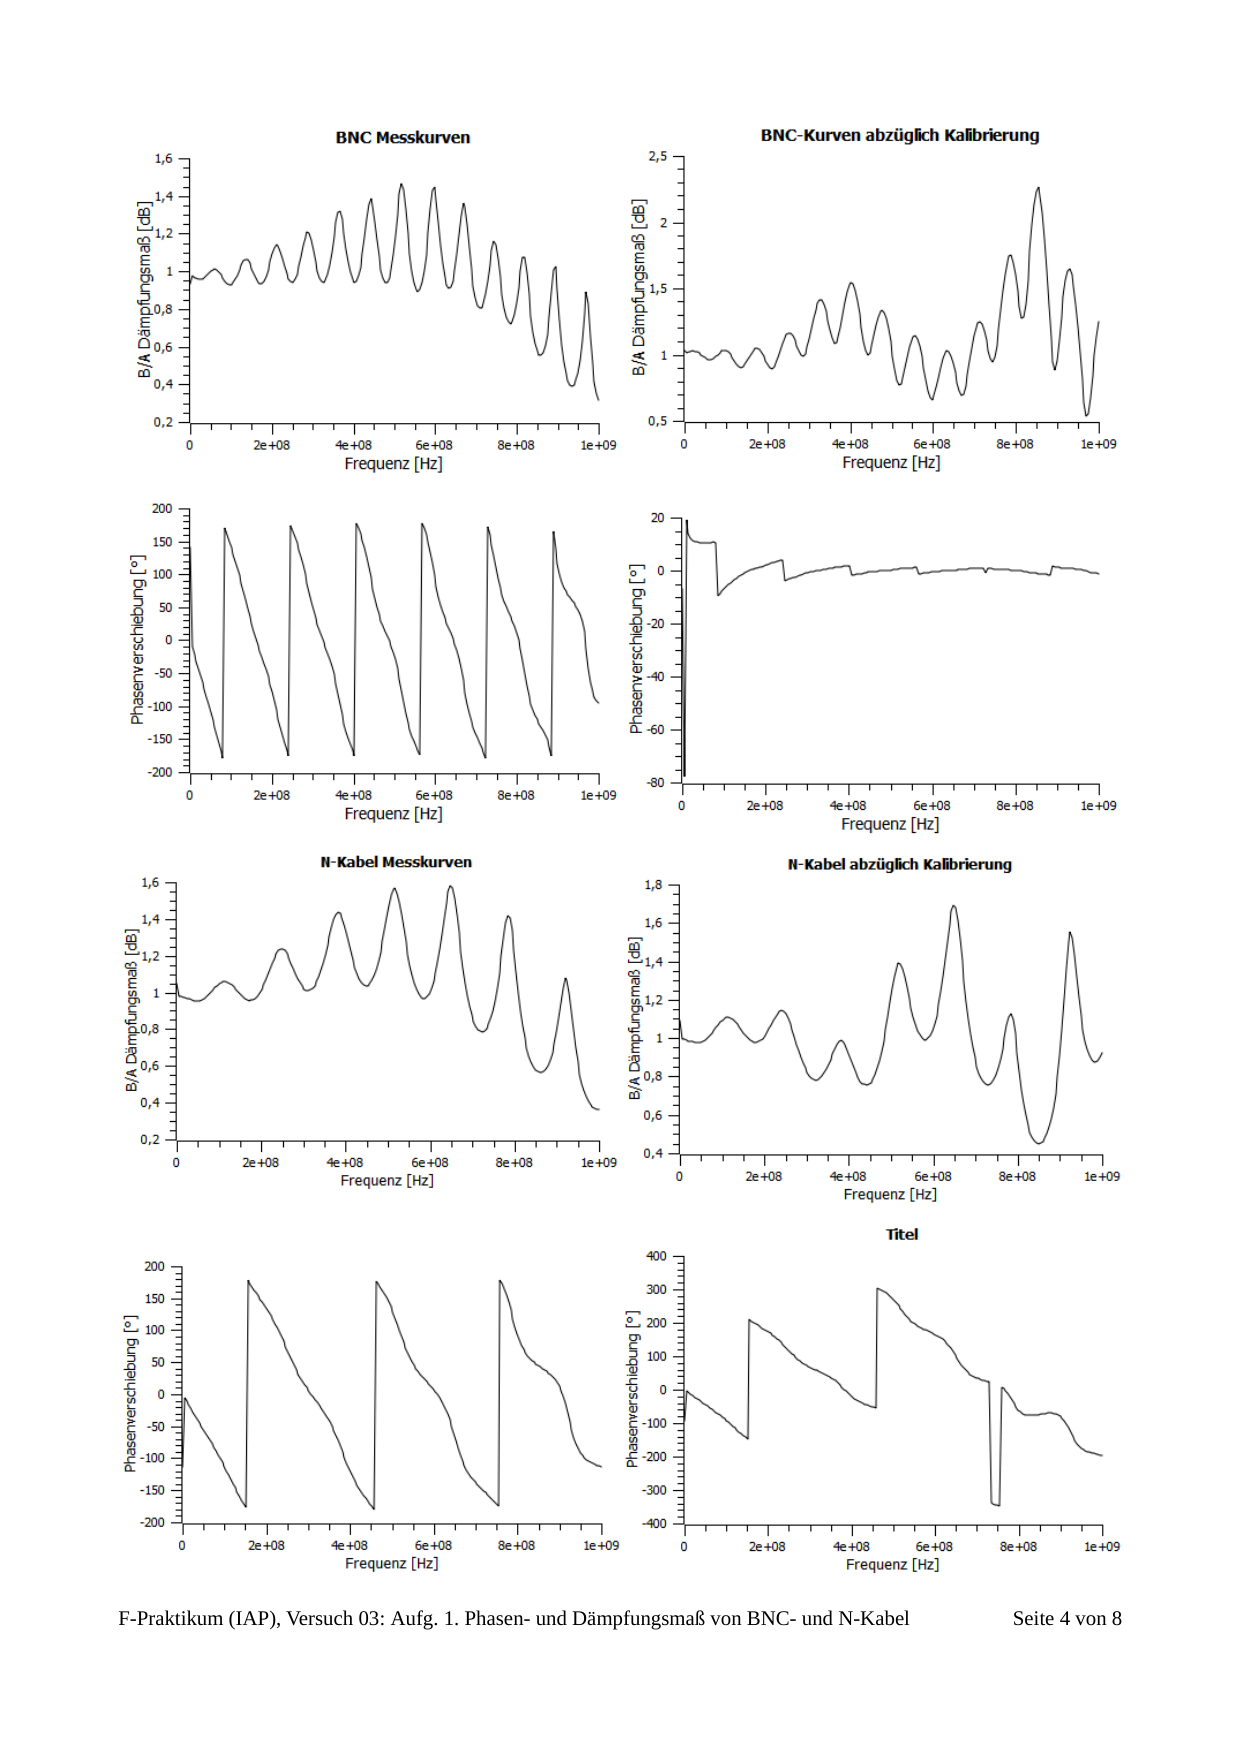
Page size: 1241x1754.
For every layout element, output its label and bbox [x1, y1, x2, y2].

picture [118, 850, 1123, 1580]
picture [121, 118, 1123, 847]
